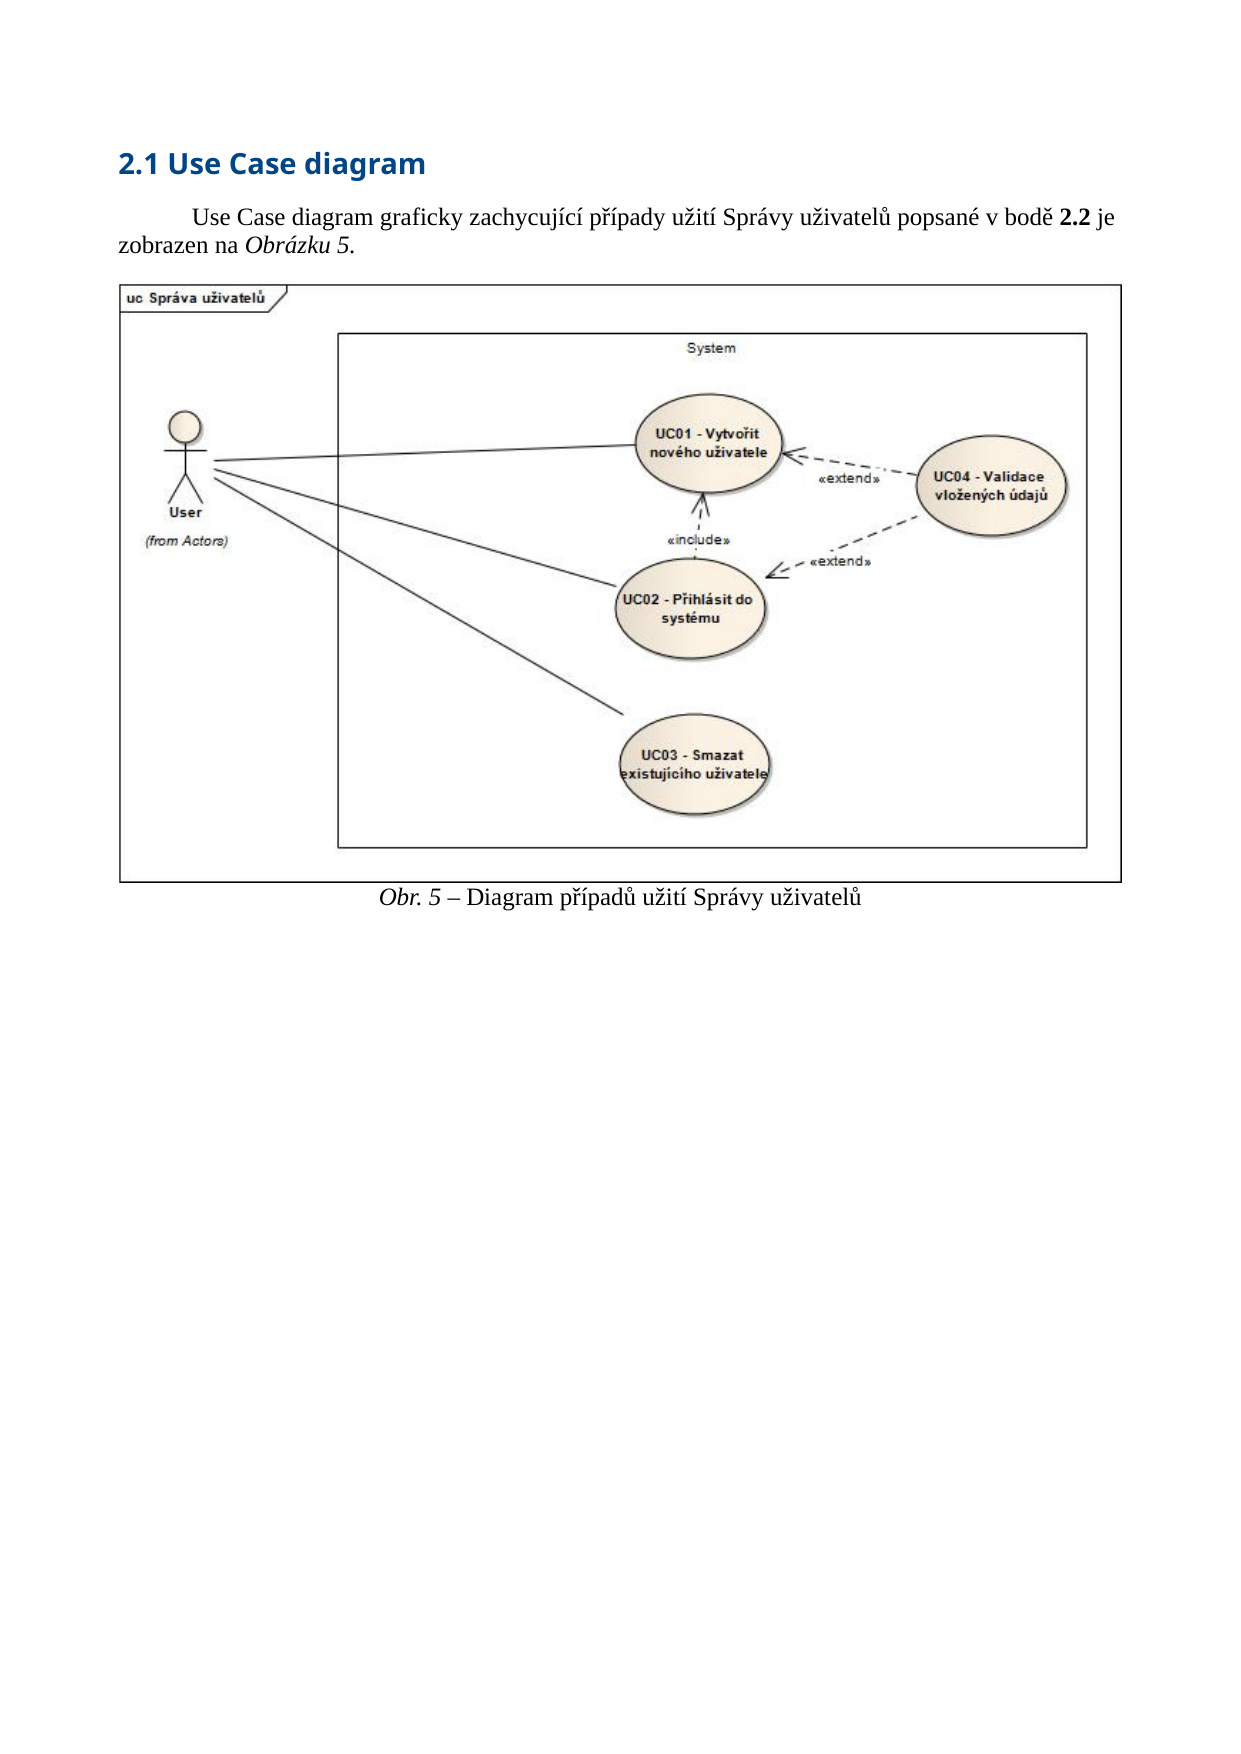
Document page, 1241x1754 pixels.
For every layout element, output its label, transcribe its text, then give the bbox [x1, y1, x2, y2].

picture [118, 283, 1122, 883]
text Use Case diagram graficky zachycující případy užití Správy uživatelů popsané v bodě 2.2 je zobrazen na Obrázku 5. [118, 202, 1122, 259]
subtitle 2.1 Use Case diagram [118, 143, 1122, 183]
text Obr. 5 – Diagram případů užití Správy uživatelů [118, 883, 1122, 911]
